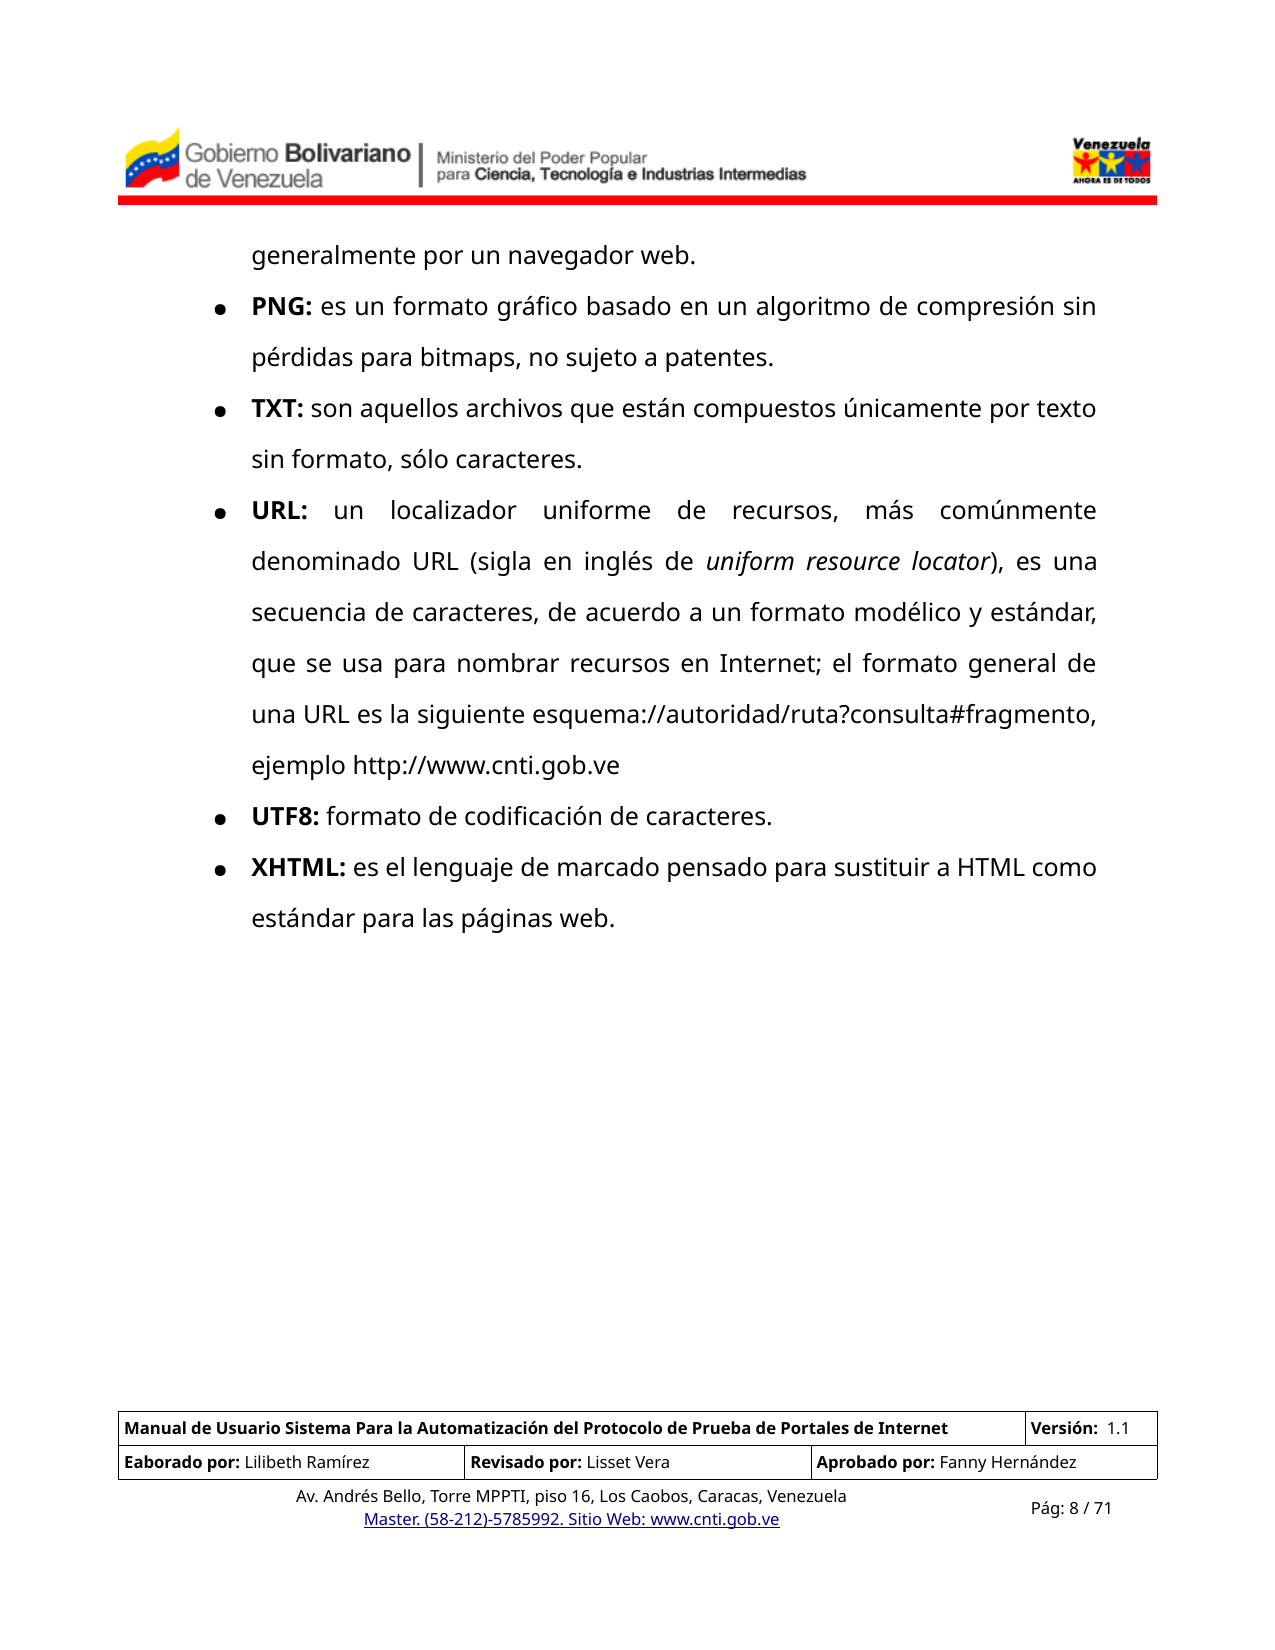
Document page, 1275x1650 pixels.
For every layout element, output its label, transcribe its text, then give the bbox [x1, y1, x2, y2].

list PNG: es un formato gráfico basado en un algoritmo de compresión sin pérdidas para bitmaps, no sujeto a patentes. [213, 289, 1098, 374]
list URL: un localizador uniforme de recursos, más comúnmente denominado URL (sigla en inglés de uniform resource locator), es una secuencia de caracteres, de acuerdo a un formato modélico y estándar, que se usa para nombrar recursos en Internet; el formato general de una URL es la siguiente esquema://autoridad/ruta?consulta#fragmento, ejemplo http://www.cnti.gob.ve [213, 493, 1098, 782]
list generalmente por un navegador web. [213, 238, 1098, 272]
list UTF8: formato de codificación de caracteres. [213, 799, 1098, 833]
picture [118, 119, 1157, 205]
list XHTML: es el lenguaje de marcado pensado para sustituir a HTML como estándar para las páginas web. [213, 850, 1098, 935]
list TXT: son aquellos archivos que están compuestos únicamente por texto sin formato, sólo caracteres. [213, 391, 1098, 476]
